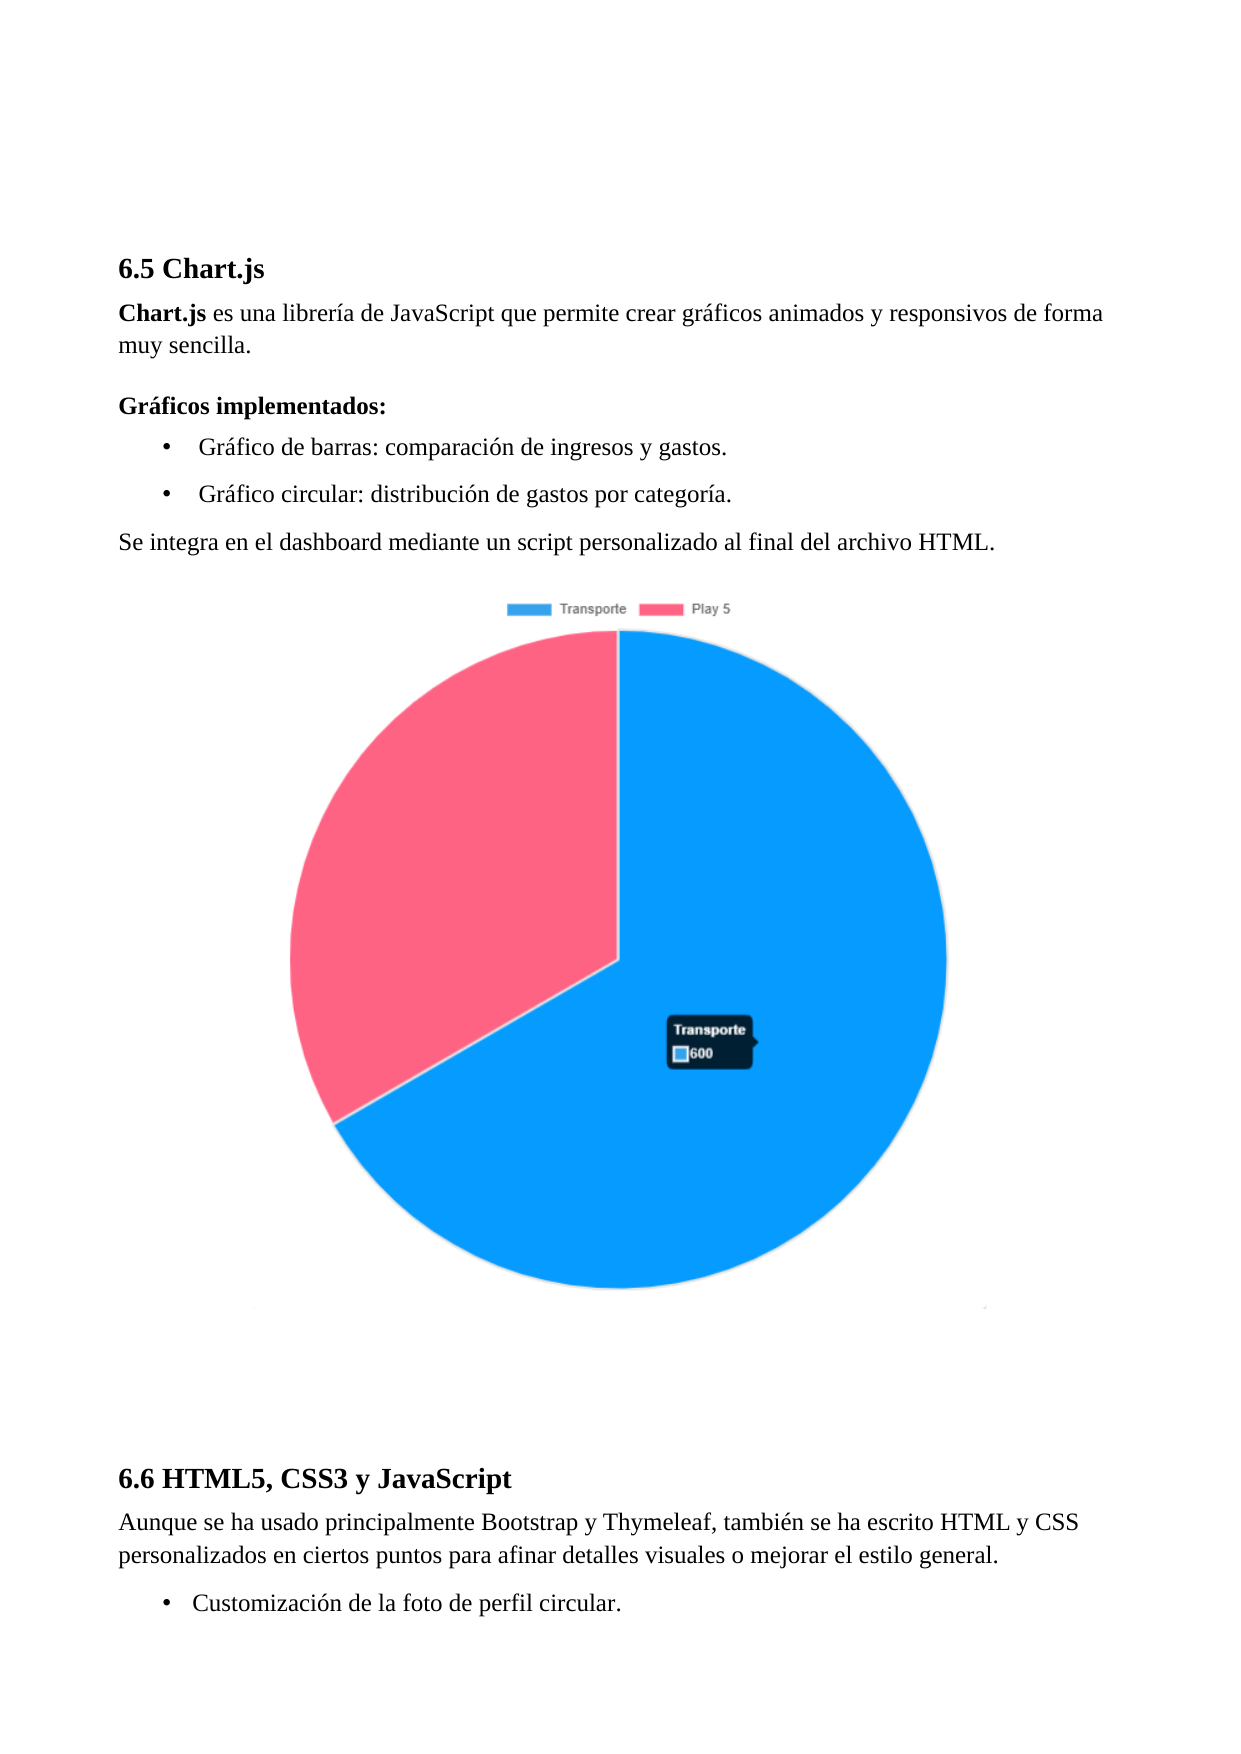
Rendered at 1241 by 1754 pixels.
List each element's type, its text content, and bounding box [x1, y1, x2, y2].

subtitle 6.6 HTML5, CSS3 y JavaScript [118, 1461, 1122, 1494]
list Customización de la foto de perfil circular. [162, 1588, 1122, 1616]
picture [253, 574, 987, 1309]
subtitle 6.5 Chart.js [118, 252, 1122, 285]
text Aunque se ha usado principalmente Bootstrap y Thymeleaf, también se ha escrito HTML y CSS personalizados en ciertos puntos para afinar detalles visuales o mejorar el estilo general. [118, 1507, 1122, 1569]
list Gráfico de barras: comparación de ingresos y gastos. [162, 432, 1122, 461]
list Gráfico circular: distribución de gastos por categoría. [162, 479, 1122, 508]
text Se integra en el dashboard mediante un script personalizado al final del archivo HTML. [118, 527, 1122, 556]
text Chart.js es una librería de JavaScript que permite crear gráficos animados y responsivos de forma muy sencilla. [118, 298, 1122, 359]
subtitle Gráficos implementados: [118, 391, 1122, 419]
